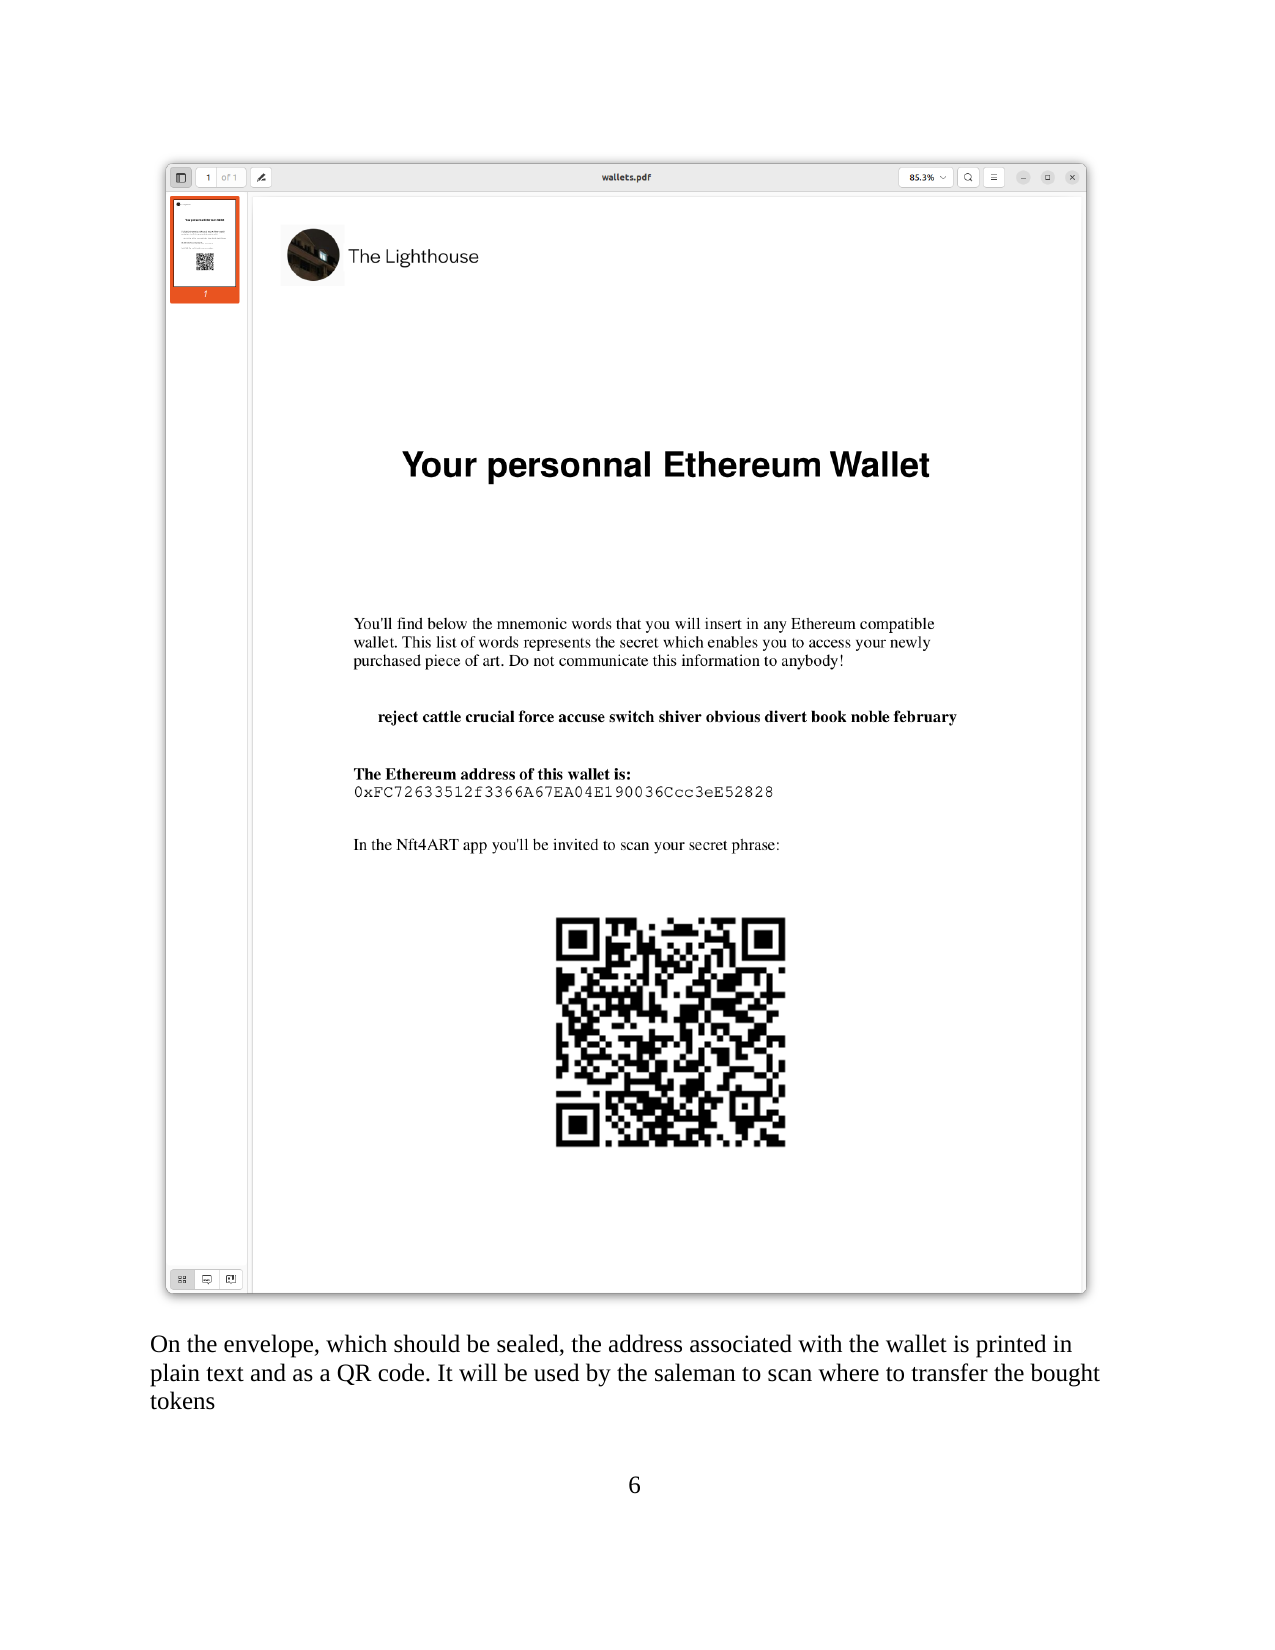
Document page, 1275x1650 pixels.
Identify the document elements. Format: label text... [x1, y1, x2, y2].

picture [150, 150, 1102, 1311]
text On the envelope, which should be sealed, the address associated with the wallet is printed in plain text and as a QR code. It will be used by the saleman to scan where to transfer the bought tokens [150, 1329, 1125, 1415]
